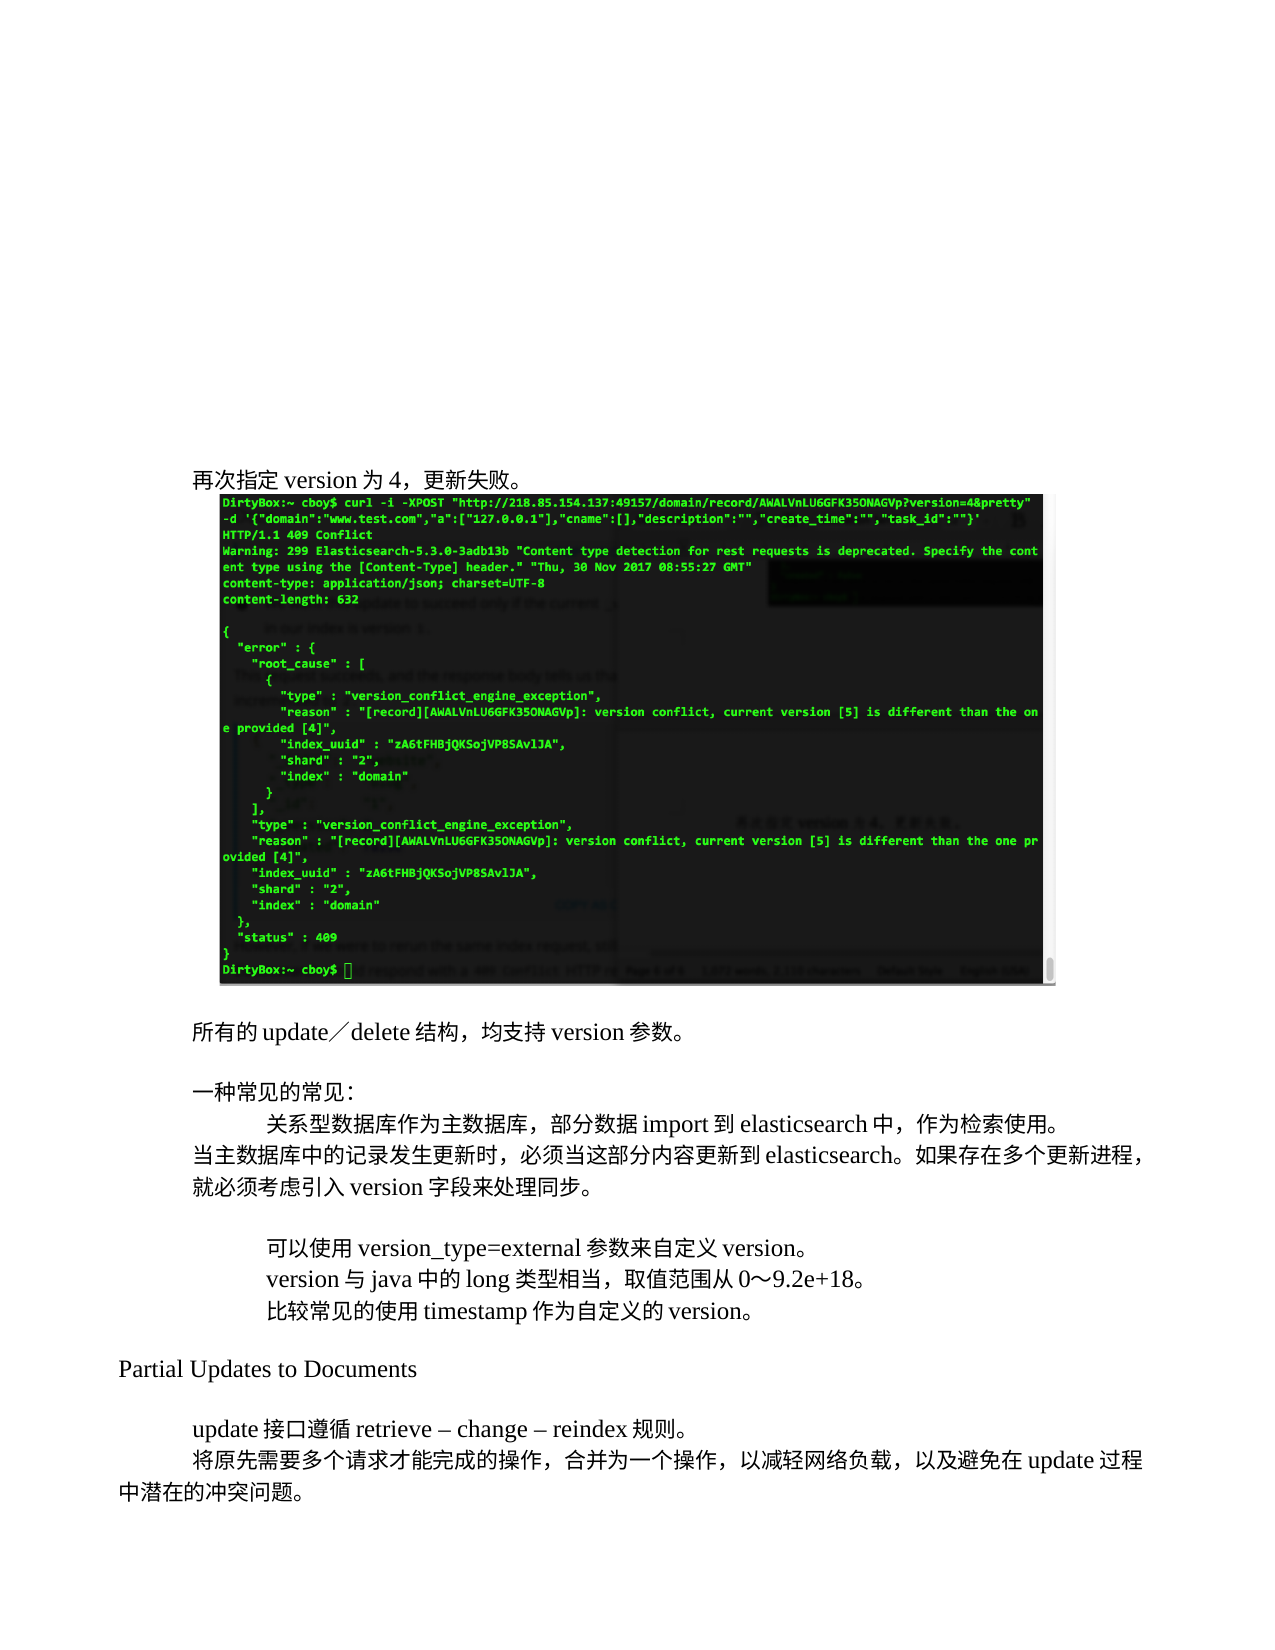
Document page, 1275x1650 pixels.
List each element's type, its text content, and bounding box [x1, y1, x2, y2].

text 再次指定version为4，更新失败。 [118, 463, 1157, 495]
text 关系型数据库作为主数据库，部分数据import到elasticsearch中，作为检索使用。 [118, 1107, 1157, 1138]
text 可以使用version_type=external参数来自定义version。 [118, 1231, 1157, 1262]
text version与java中的long类型相当，取值范围从0～9.2e+18。 [118, 1262, 1157, 1294]
text 当主数据库中的记录发生更新时，必须当这部分内容更新到elasticsearch。如果存在多个更新进程， 就必须考虑引入version字段来处理同步。 [118, 1138, 1157, 1202]
text update接口遵循retrieve – change – reindex规则。 [118, 1412, 1157, 1443]
text 一种常见的常见： [118, 1075, 1157, 1107]
picture [219, 494, 1056, 986]
text Partial Updates to Documents [118, 1354, 1157, 1383]
text 比较常见的使用timestamp作为自定义的version。 [118, 1294, 1157, 1326]
text 所有的update／delete结构，均支持version参数。 [118, 1015, 1157, 1046]
text 将原先需要多个请求才能完成的操作，合并为一个操作，以减轻网络负载，以及避免在update过程中潜在的冲突问题。 [118, 1443, 1157, 1507]
